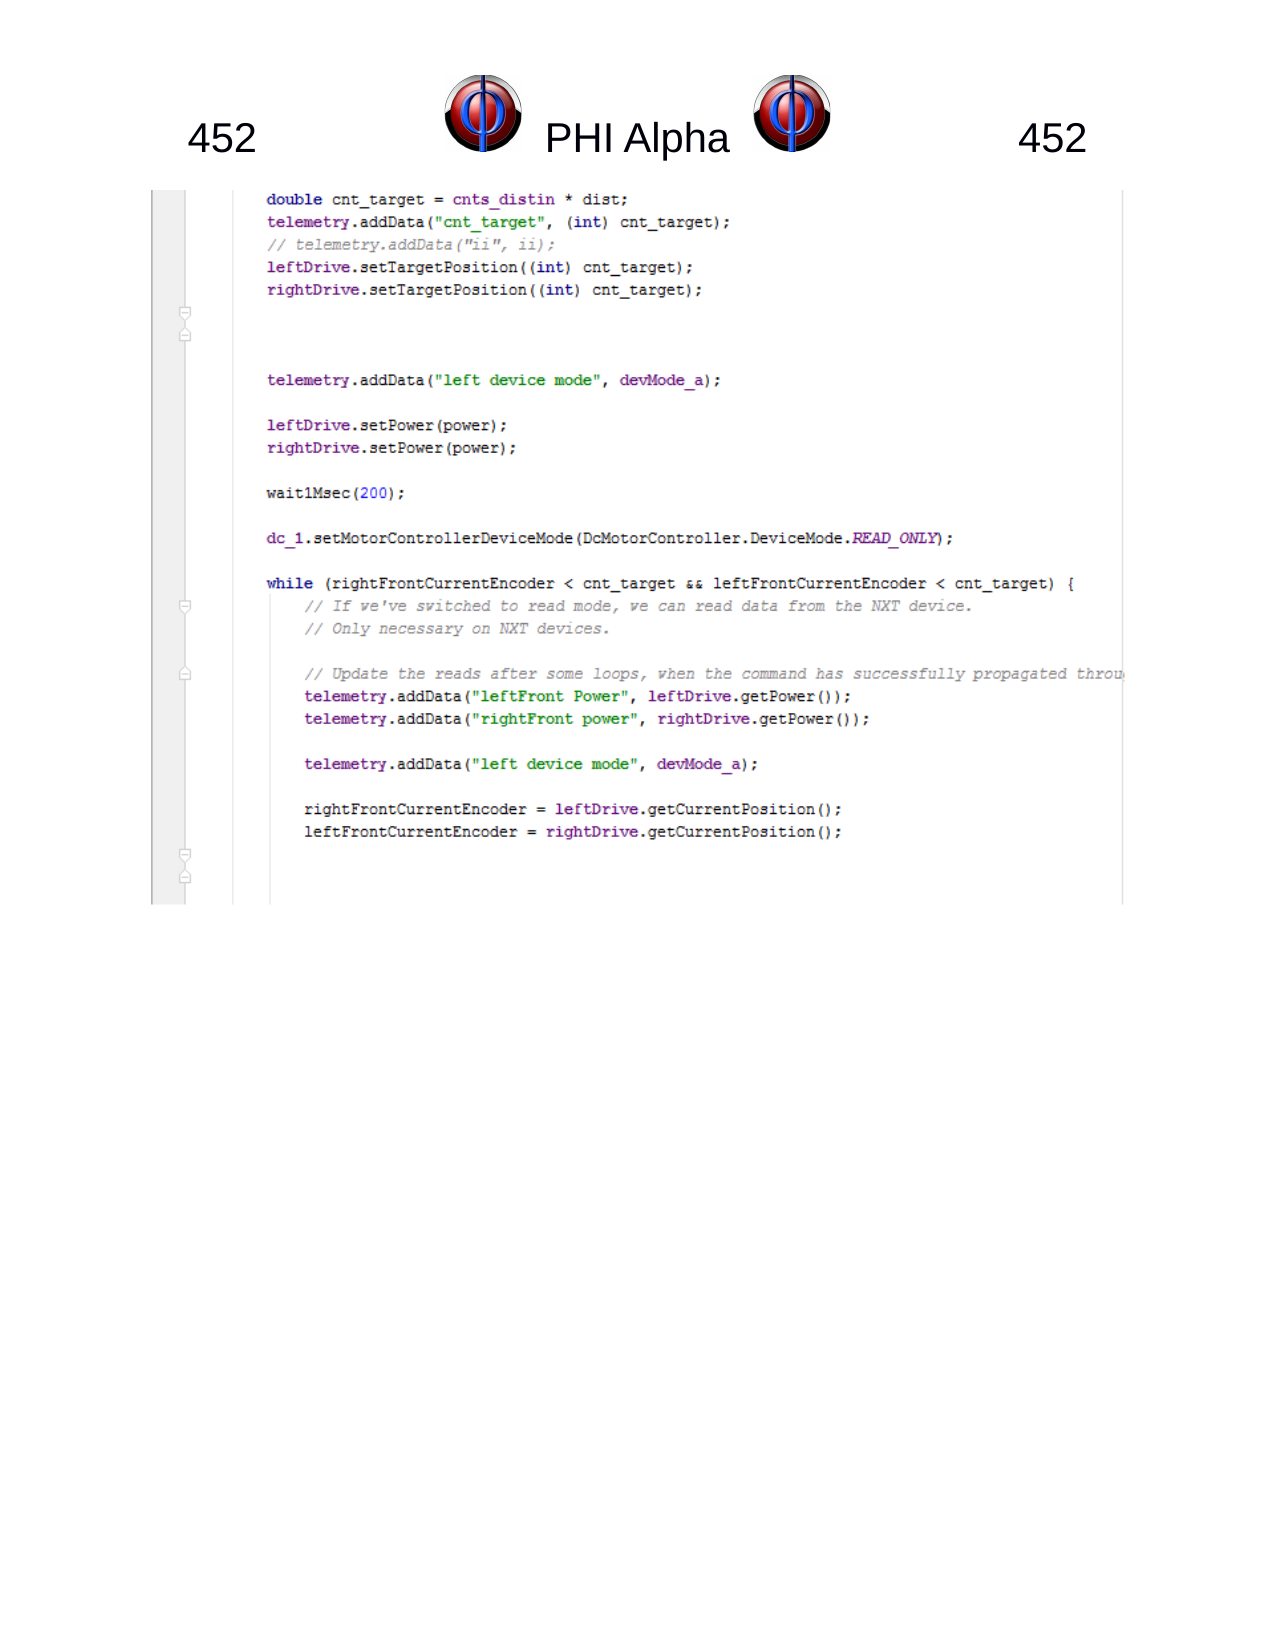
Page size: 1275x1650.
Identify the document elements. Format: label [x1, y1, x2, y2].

picture [444, 75, 522, 152]
picture [753, 75, 831, 152]
picture [150, 190, 1125, 906]
